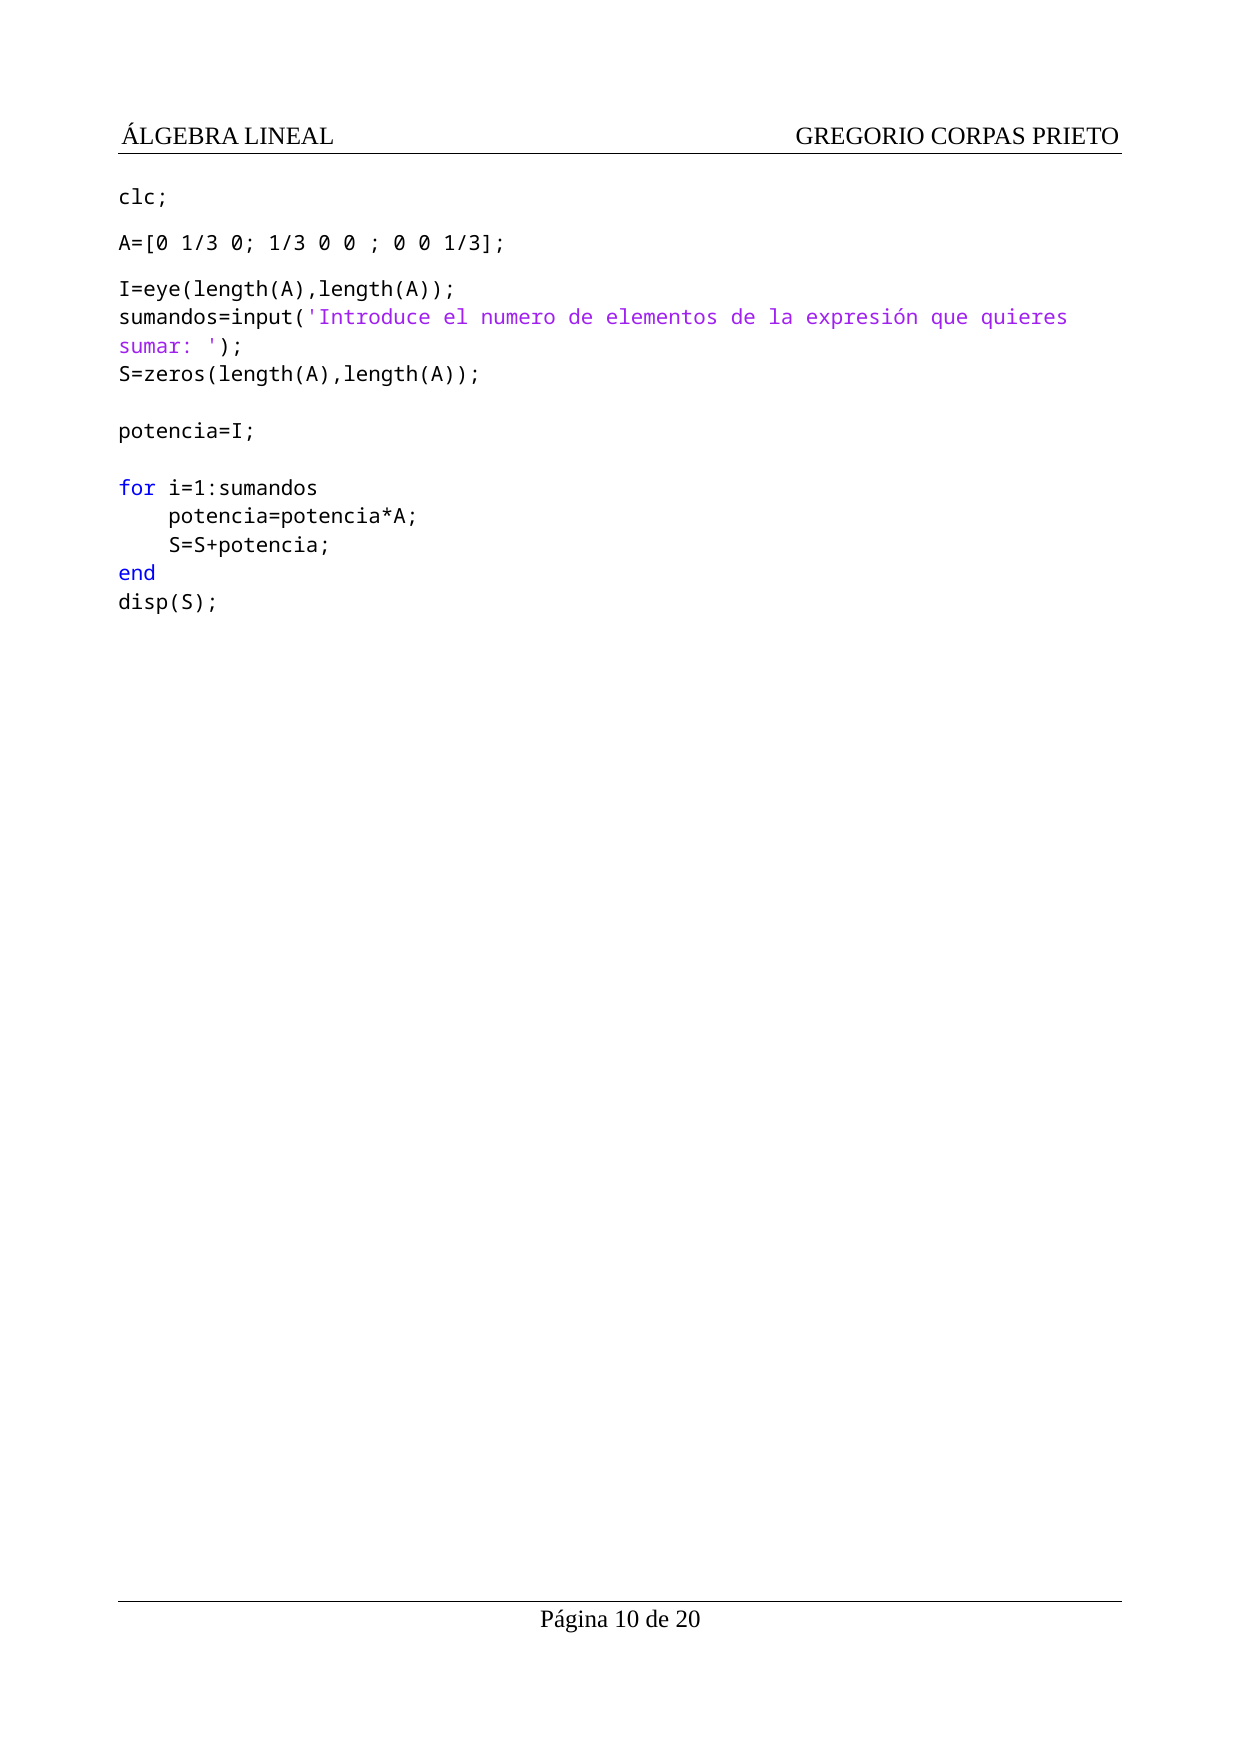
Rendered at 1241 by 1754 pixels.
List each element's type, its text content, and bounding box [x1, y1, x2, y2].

text clc; [118, 182, 1122, 211]
text end [118, 558, 1122, 587]
text potencia=I; [118, 416, 1122, 444]
text I=eye(length(A),length(A)); [118, 274, 1122, 302]
text A=[0 1/3 0; 1/3 0 0 ; 0 0 1/3]; [118, 228, 1122, 257]
text for i=1:sumandos [118, 473, 1122, 501]
text S=S+potencia; [118, 530, 1122, 558]
text S=zeros(length(A),length(A)); [118, 359, 1122, 388]
text potencia=potencia*A; [118, 501, 1122, 530]
text sumandos=input('Introduce el numero de elementos de la expresión que quieres sumar: '); [118, 302, 1122, 359]
text disp(S); [118, 587, 1122, 615]
